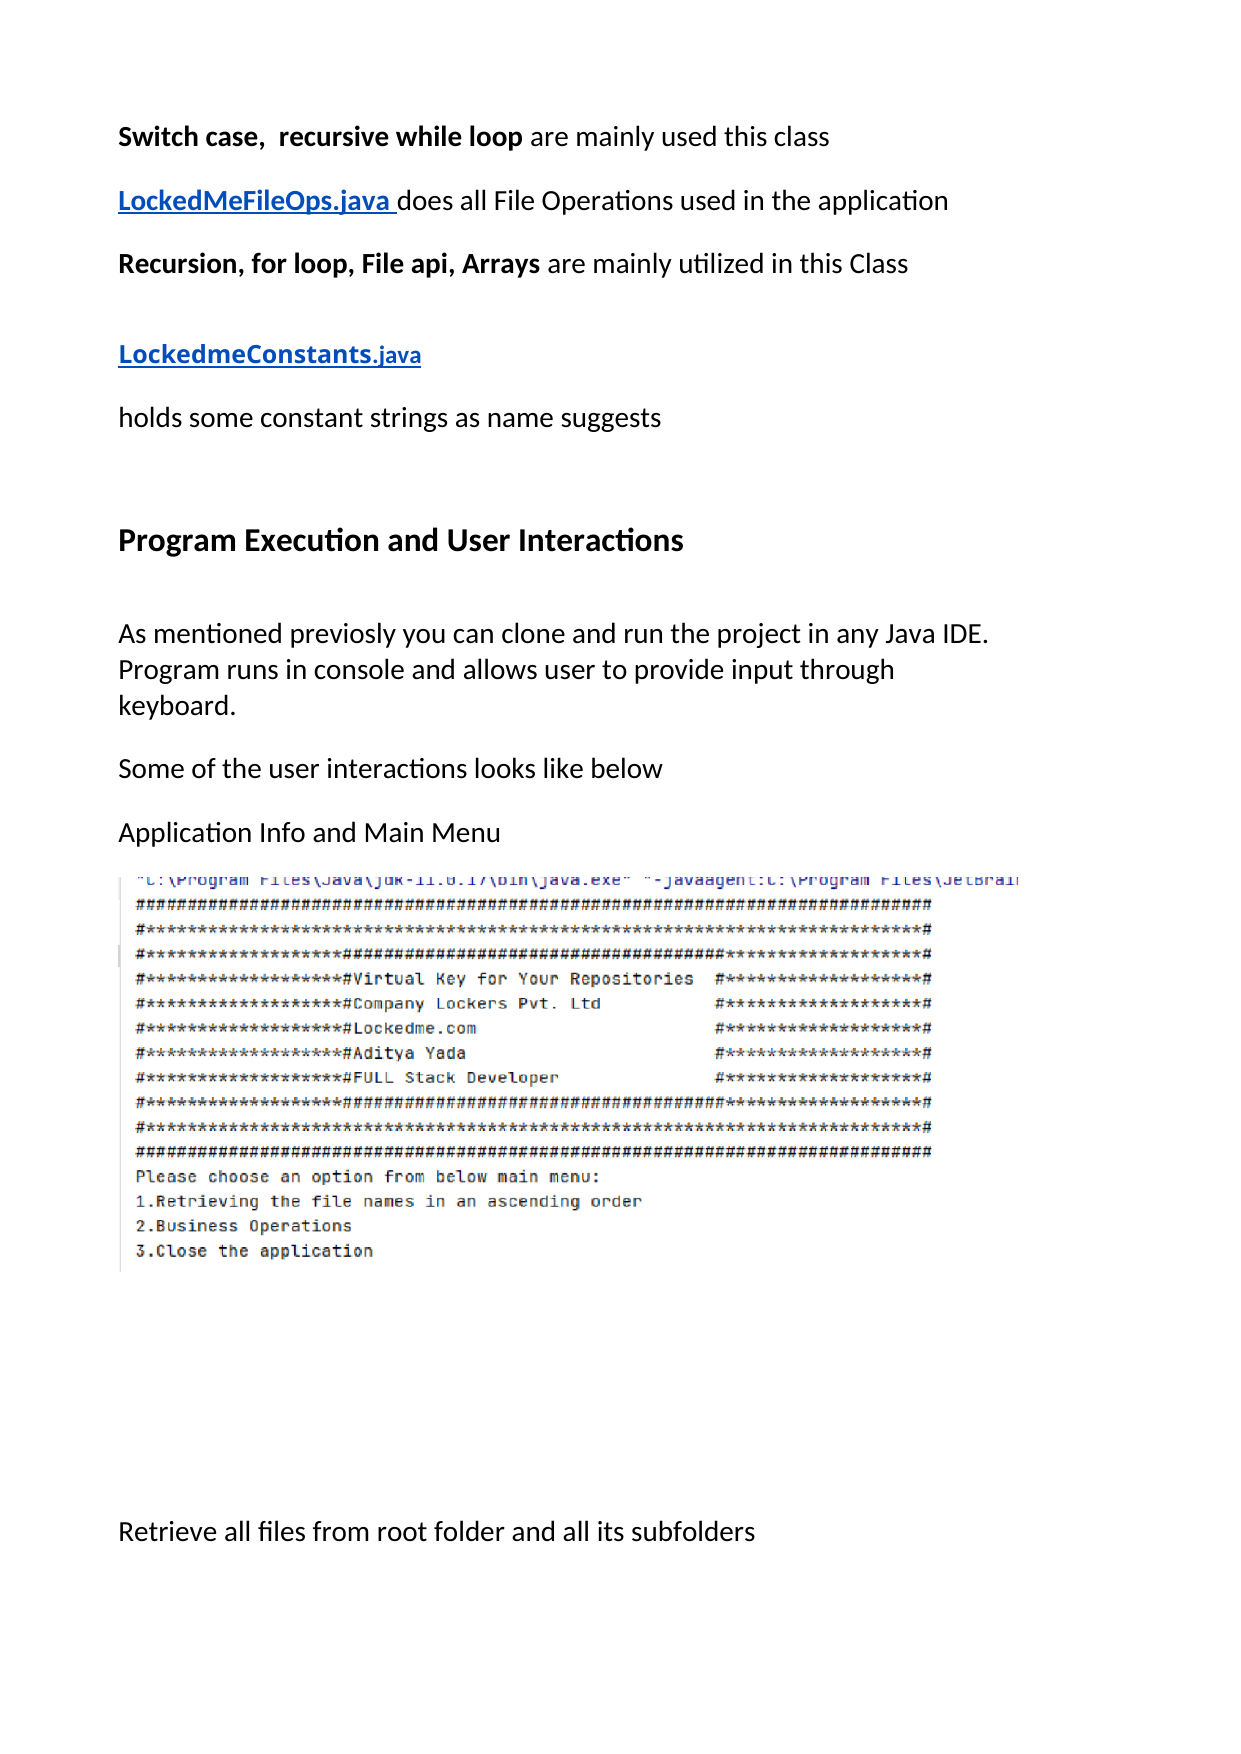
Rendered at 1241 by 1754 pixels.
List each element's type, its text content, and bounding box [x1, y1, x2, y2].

text keyboard. [118, 687, 1154, 722]
text Some of the user interactions looks like below [118, 751, 1154, 786]
text Program runs in console and allows user to provide input through [118, 651, 1154, 687]
text Recursion, for loop, File api, Arrays are mainly utilized in this Class [118, 245, 1154, 281]
text Retrieve all files from root folder and all its subfolders [118, 1513, 1154, 1549]
text Switch case, recursive while loop are mainly used this class [118, 118, 1154, 154]
text Program Execution and User Interactions [118, 519, 1154, 559]
text holds some constant strings as name suggests [118, 399, 1154, 435]
text Application Info and Main Menu [118, 814, 1154, 850]
text LockedmeConstants.java [118, 337, 1154, 371]
text LockedMeFileOps.java does all File Operations used in the application [118, 182, 1154, 217]
text As mentioned previosly you can clone and run the project in any Java IDE. [118, 616, 1154, 651]
